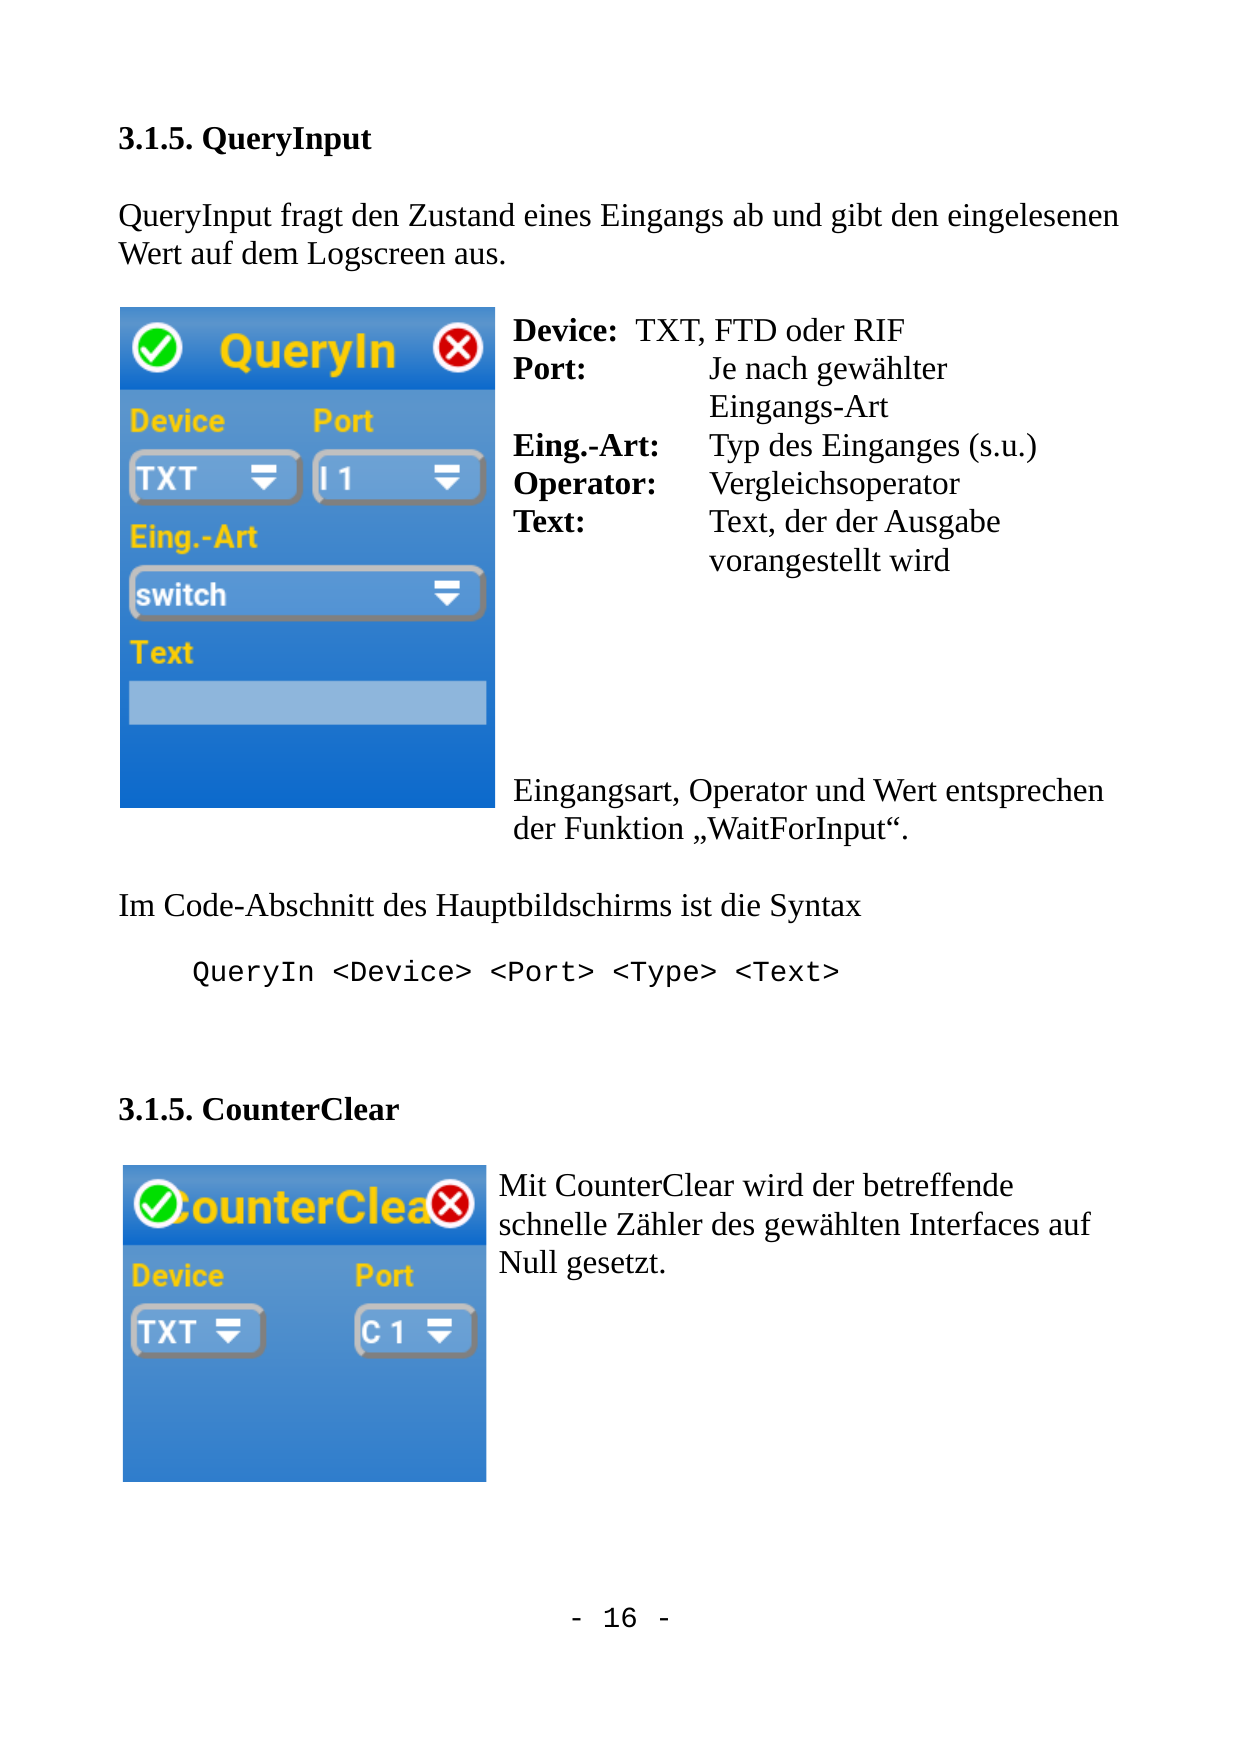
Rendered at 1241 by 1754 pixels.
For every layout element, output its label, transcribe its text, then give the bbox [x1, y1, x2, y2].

text Operator: Vergleichsoperator [496, 463, 1122, 501]
text Mit CounterClear wird der betreffende schnelle Zähler des gewählten Interfaces auf Null gesetzt. [487, 1165, 1122, 1280]
text QueryIn <Device> <Port> <Type> <Text> [118, 957, 1122, 990]
text Im Code-Abschnitt des Hauptbildschirms ist die Syntax [118, 885, 1122, 923]
text Device: TXT, FTD oder RIF [496, 310, 1122, 348]
picture [120, 307, 496, 808]
text Port: Je nach gewählter Eingangs-Art [496, 348, 1122, 425]
text QueryInput fragt den Zustand eines Eingangs ab und gibt den eingelesenen Wert auf dem Logscreen aus. [118, 195, 1122, 271]
text Eing.-Art: Typ des Einganges (s.u.) [496, 425, 1122, 463]
text Text: Text, der der Ausgabe vorangestellt wird [496, 501, 1122, 578]
text 3.1.5. QueryInput [118, 118, 1122, 156]
text 3.1.5. CounterClear [118, 1089, 1122, 1127]
picture [122, 1165, 487, 1482]
text Eingangsart, Operator und Wert entsprechen der Funktion „WaitForInput“. [118, 770, 1122, 846]
